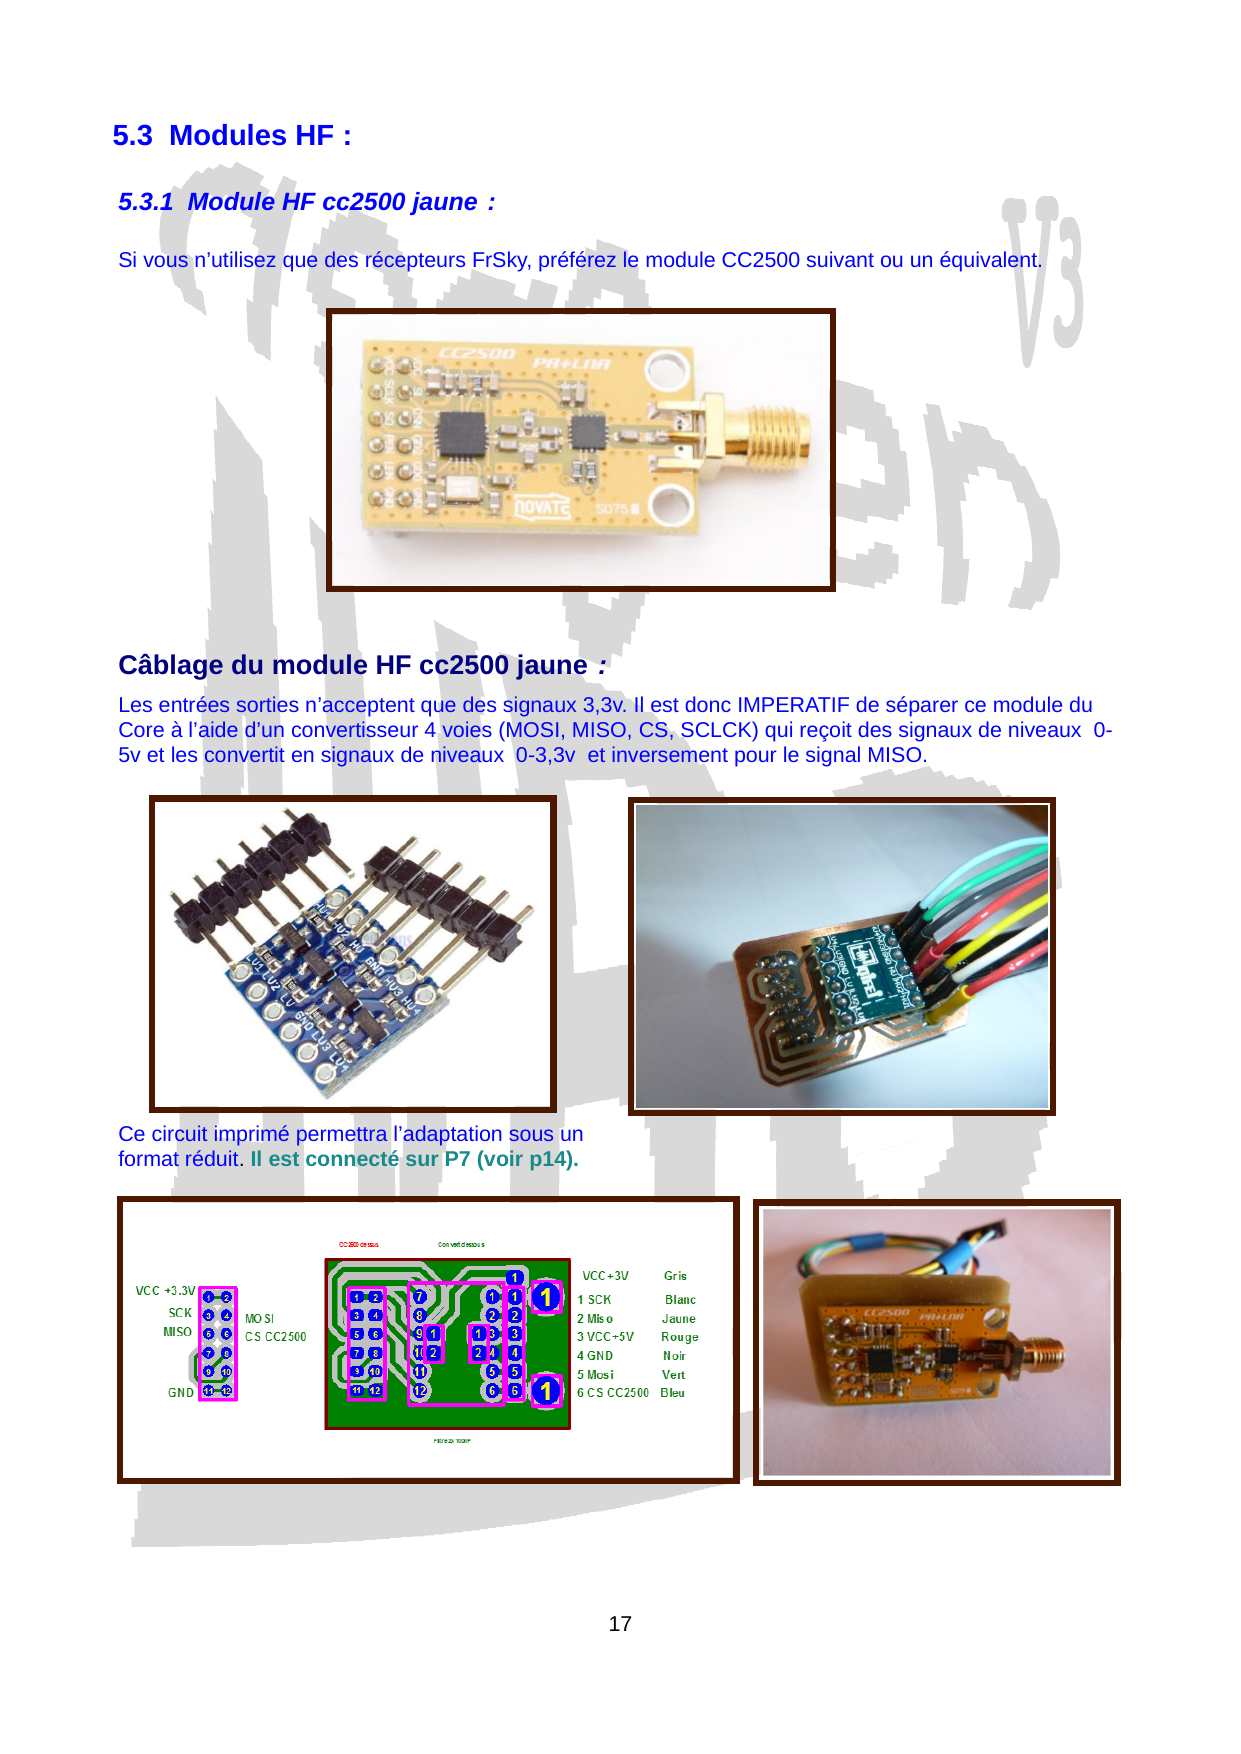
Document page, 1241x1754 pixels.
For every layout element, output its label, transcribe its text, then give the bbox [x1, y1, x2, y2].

text Les entrées sorties n’acceptent que des signaux 3,3v. Il est donc IMPERATIF de séparer ce module du Core à l’aide d’un convertisseur 4 voies (MOSI, MISO, CS, SCLCK) qui reçoit des signaux de niveaux 0-5v et les convertit en signaux de niveaux 0-3,3v et inversement pour le signal MISO. [118, 692, 1122, 766]
text Ce circuit imprimé permettra l’adaptation sous un format réduit. Il est connecté sur P7 (voir p14). [118, 1121, 1122, 1171]
picture [635, 804, 1049, 1109]
subtitle Câblage du module HF cc2500 jaune : [118, 649, 1122, 680]
text Si vous n’utilisez que des récepteurs FrSky, préférez le module CC2500 suivant ou un équivalent. [118, 247, 1122, 272]
picture [761, 1207, 1113, 1478]
picture [333, 315, 829, 585]
picture [125, 1203, 732, 1477]
picture [156, 802, 549, 1106]
subtitle 5.3 Modules HF : [112, 118, 1122, 152]
subtitle 5.3.1 Module HF cc2500 jaune : [118, 187, 1122, 216]
